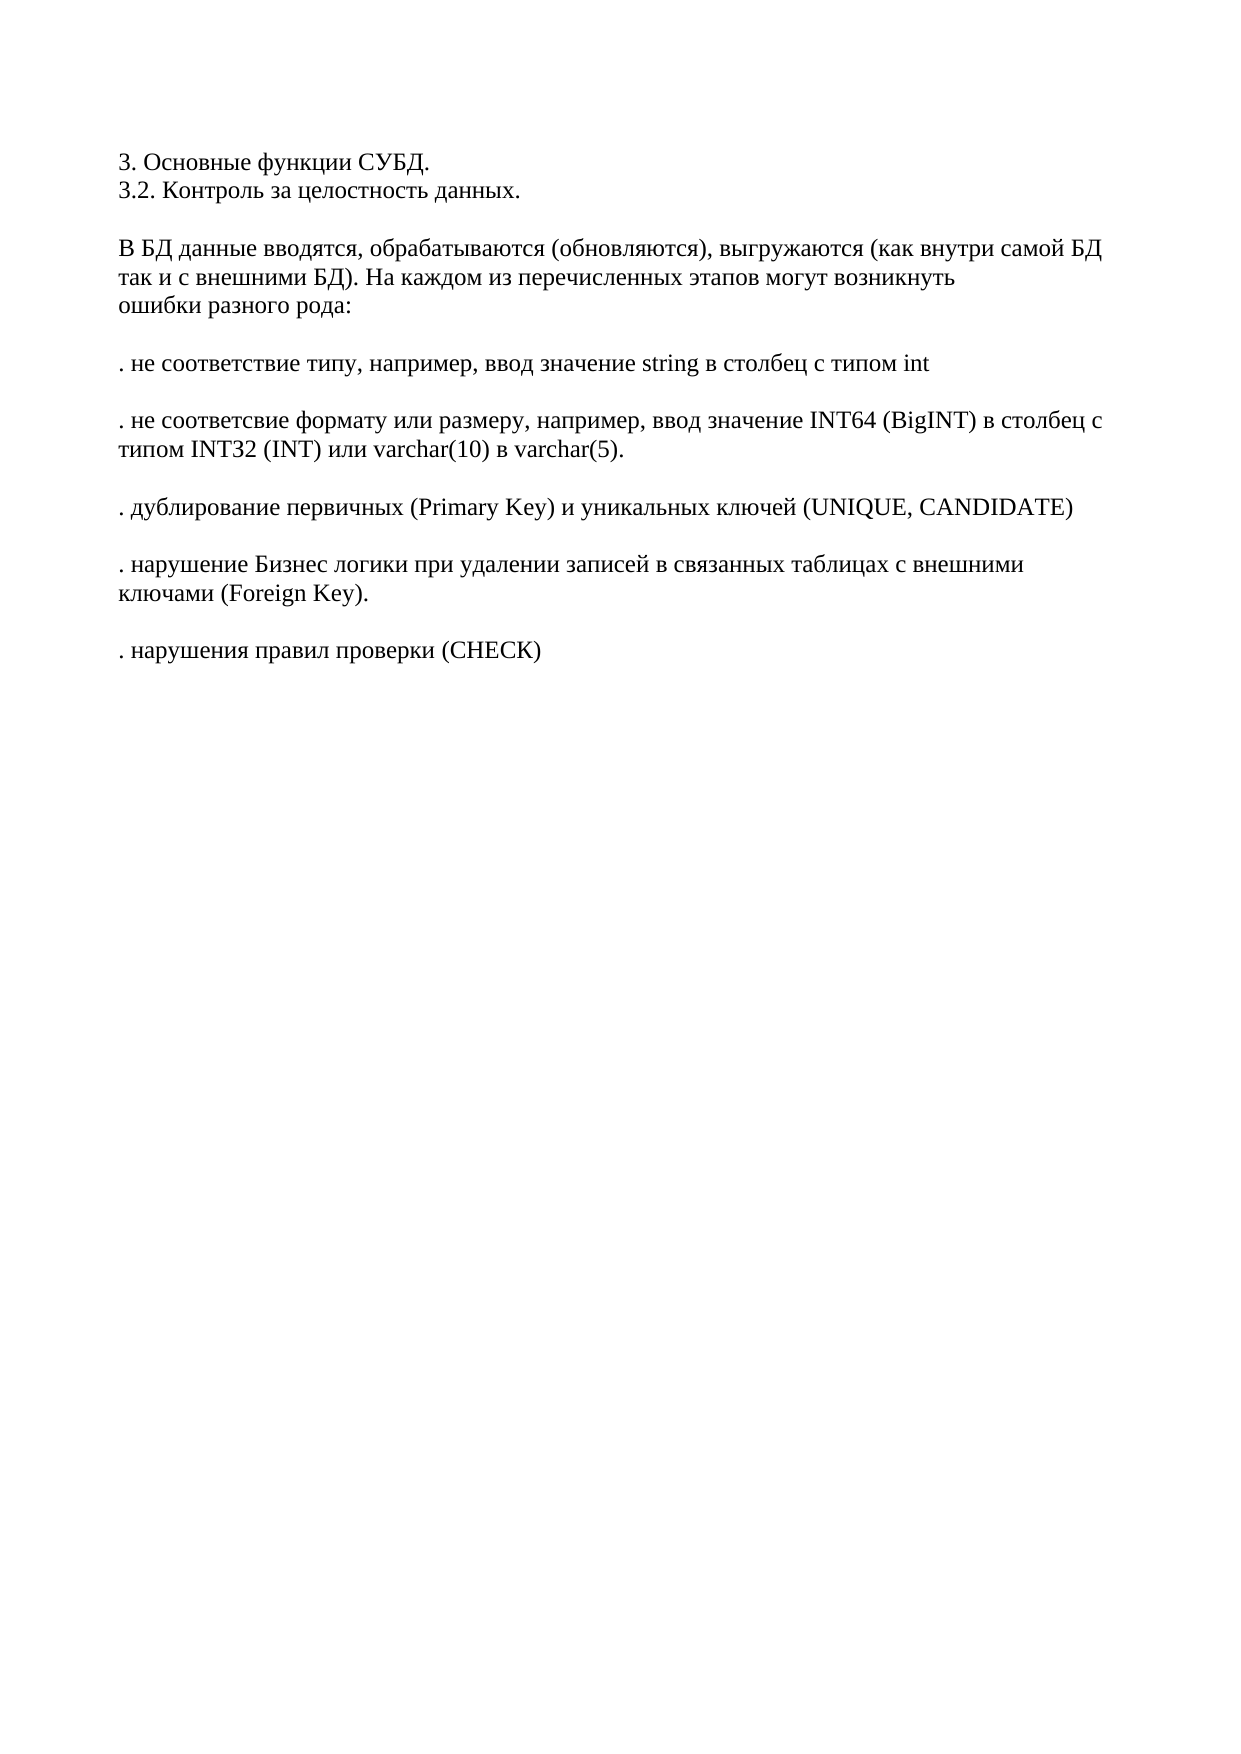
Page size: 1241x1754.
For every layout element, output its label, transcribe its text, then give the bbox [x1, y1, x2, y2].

text ошибки разного рода: [118, 291, 1122, 319]
text 3. Основные функции СУБД. [118, 147, 1122, 176]
text В БД данные вводятся, обрабатываются (обновляются), выгружаются (как внутри самой БД так и с внешними БД). На каждом из перечисленных этапов могут возникнуть [118, 233, 1122, 291]
text . не соответствие типу, например, ввод значение string в столбец с типом int [118, 348, 1122, 377]
text 3.2. Контроль за целостность данных. [118, 176, 1122, 204]
text . нарушения правил проверки (СНЕСК) [118, 636, 1122, 664]
text . не соответсвие формату или размеру, например, ввод значение INT64 (BigINT) в столбец с типом INTЗ2 (INT) или varchar(10) в varchar(5). [118, 406, 1122, 463]
text . нарушение Бизнес логики при удалении записей в связанных таблицах с внешними ключами (Foreign Key). [118, 549, 1122, 607]
text . дублирование первичных (Primary Key) и уникальных ключей (UNIQUE, CANDIDATE) [118, 492, 1122, 521]
